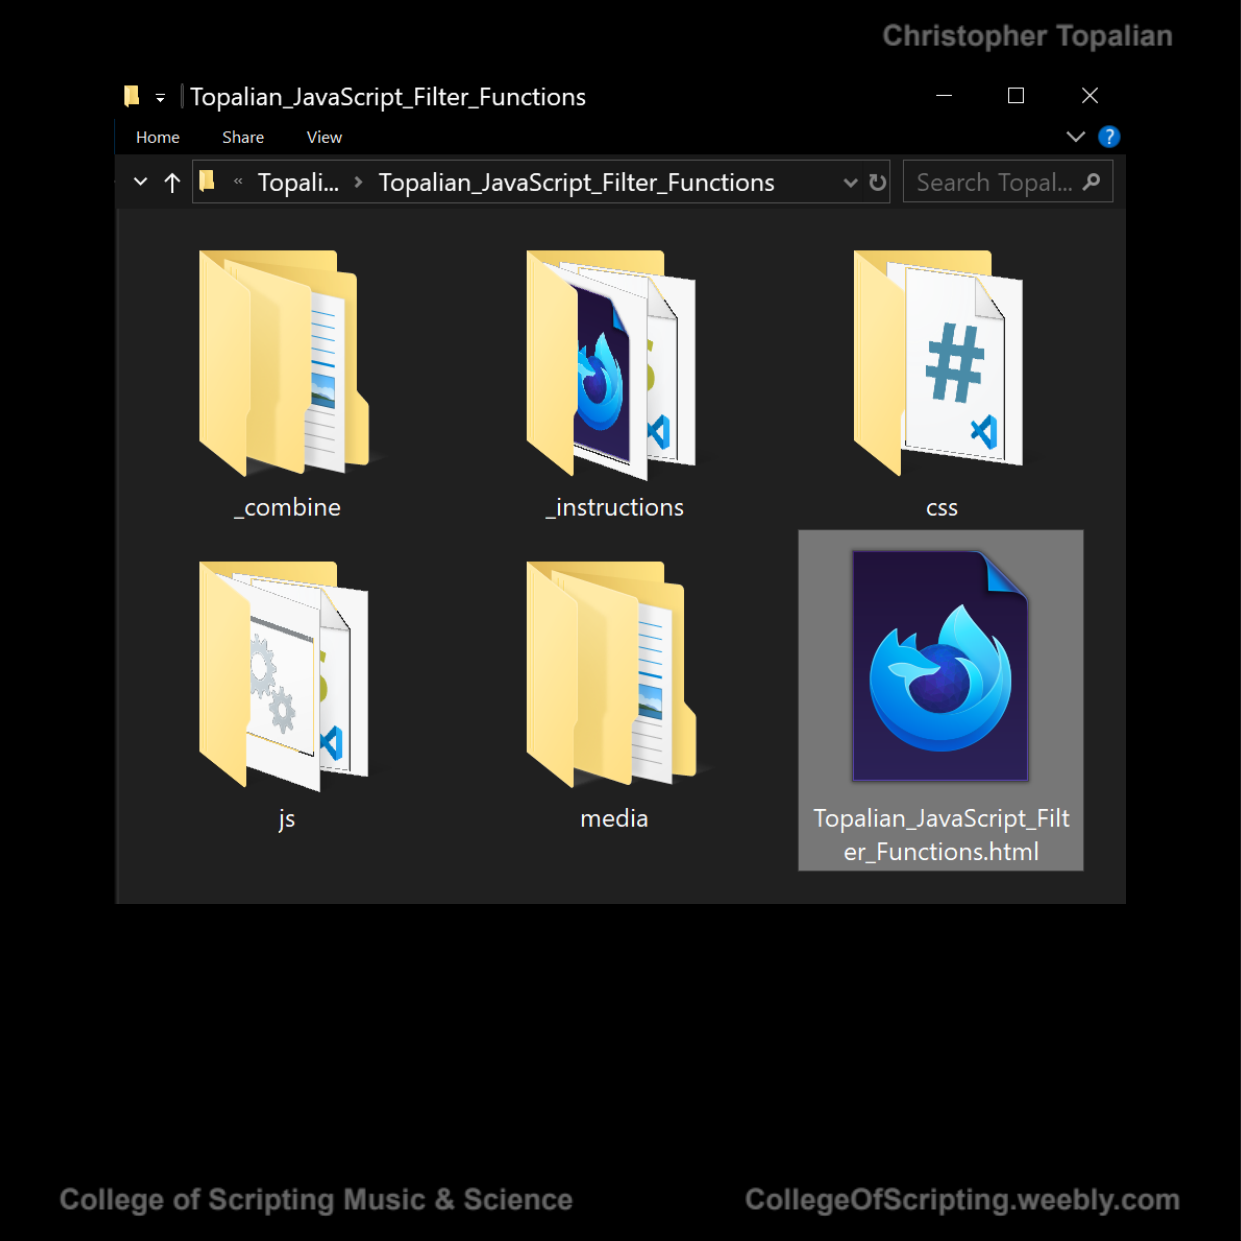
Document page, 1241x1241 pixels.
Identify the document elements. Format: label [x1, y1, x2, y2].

picture [114, 75, 1126, 904]
